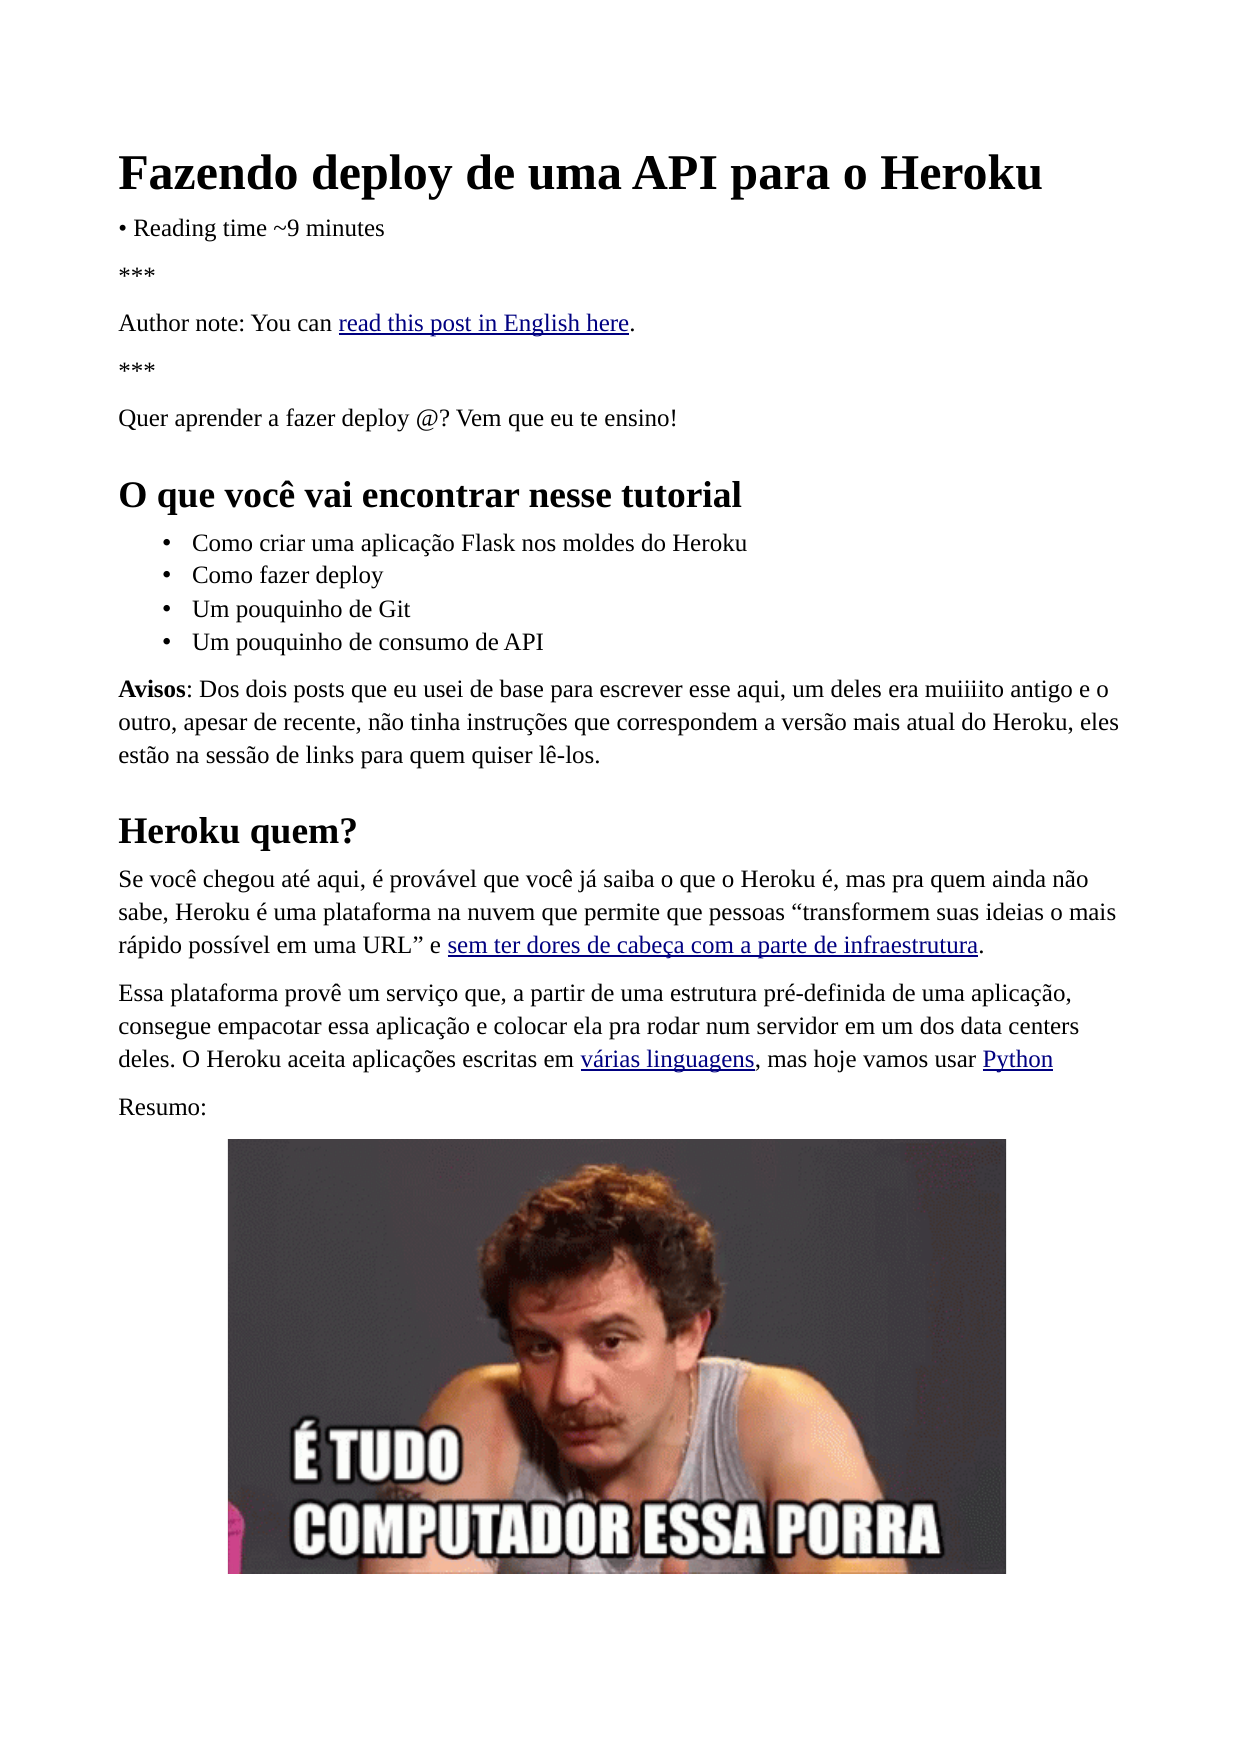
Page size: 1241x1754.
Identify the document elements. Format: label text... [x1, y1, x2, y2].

text *** [118, 261, 1122, 289]
text Essa plataforma provê um serviço que, a partir de uma estrutura pré-definida de uma aplicação, consegue empacotar essa aplicação e colocar ela pra rodar num servidor em um dos data centers deles. O Heroku aceita aplicações escritas em várias linguagens, mas hoje vamos usar Python [118, 978, 1122, 1073]
text • Reading time ~9 minutes [118, 213, 1122, 242]
picture [227, 1139, 1007, 1574]
list Um pouquinho de Git [162, 594, 1122, 622]
text Avisos: Dos dois posts que eu usei de base para escrever esse aqui, um deles era muiiiito antigo e o outro, apesar de recente, não tinha instruções que correspondem a versão mais atual do Heroku, eles estão na sessão de links para quem quiser lê-los. [118, 674, 1122, 769]
subtitle Fazendo deploy de uma API para o Heroku [118, 143, 1122, 201]
text Author note: You can read this post in English here. [118, 308, 1122, 337]
subtitle Heroku quem? [118, 809, 1122, 852]
text Se você chegou até aqui, é provável que você já saiba o que o Heroku é, mas pra quem ainda não sabe, Heroku é uma plataforma na nuvem que permite que pessoas “transformem suas ideias o mais rápido possível em uma URL” e sem ter dores de cabeça com a parte de infraestrutura. [118, 864, 1122, 959]
list Como criar uma aplicação Flask nos moldes do Heroku [162, 528, 1122, 556]
list Como fazer deploy [162, 561, 1122, 589]
text *** [118, 356, 1122, 385]
list Um pouquinho de consumo de API [162, 627, 1122, 655]
text Quer aprender a fazer deploy @? Vem que eu te ensino! [118, 403, 1122, 432]
text Resumo: [118, 1092, 1122, 1120]
subtitle O que você vai encontrar nesse tutorial [118, 472, 1122, 515]
